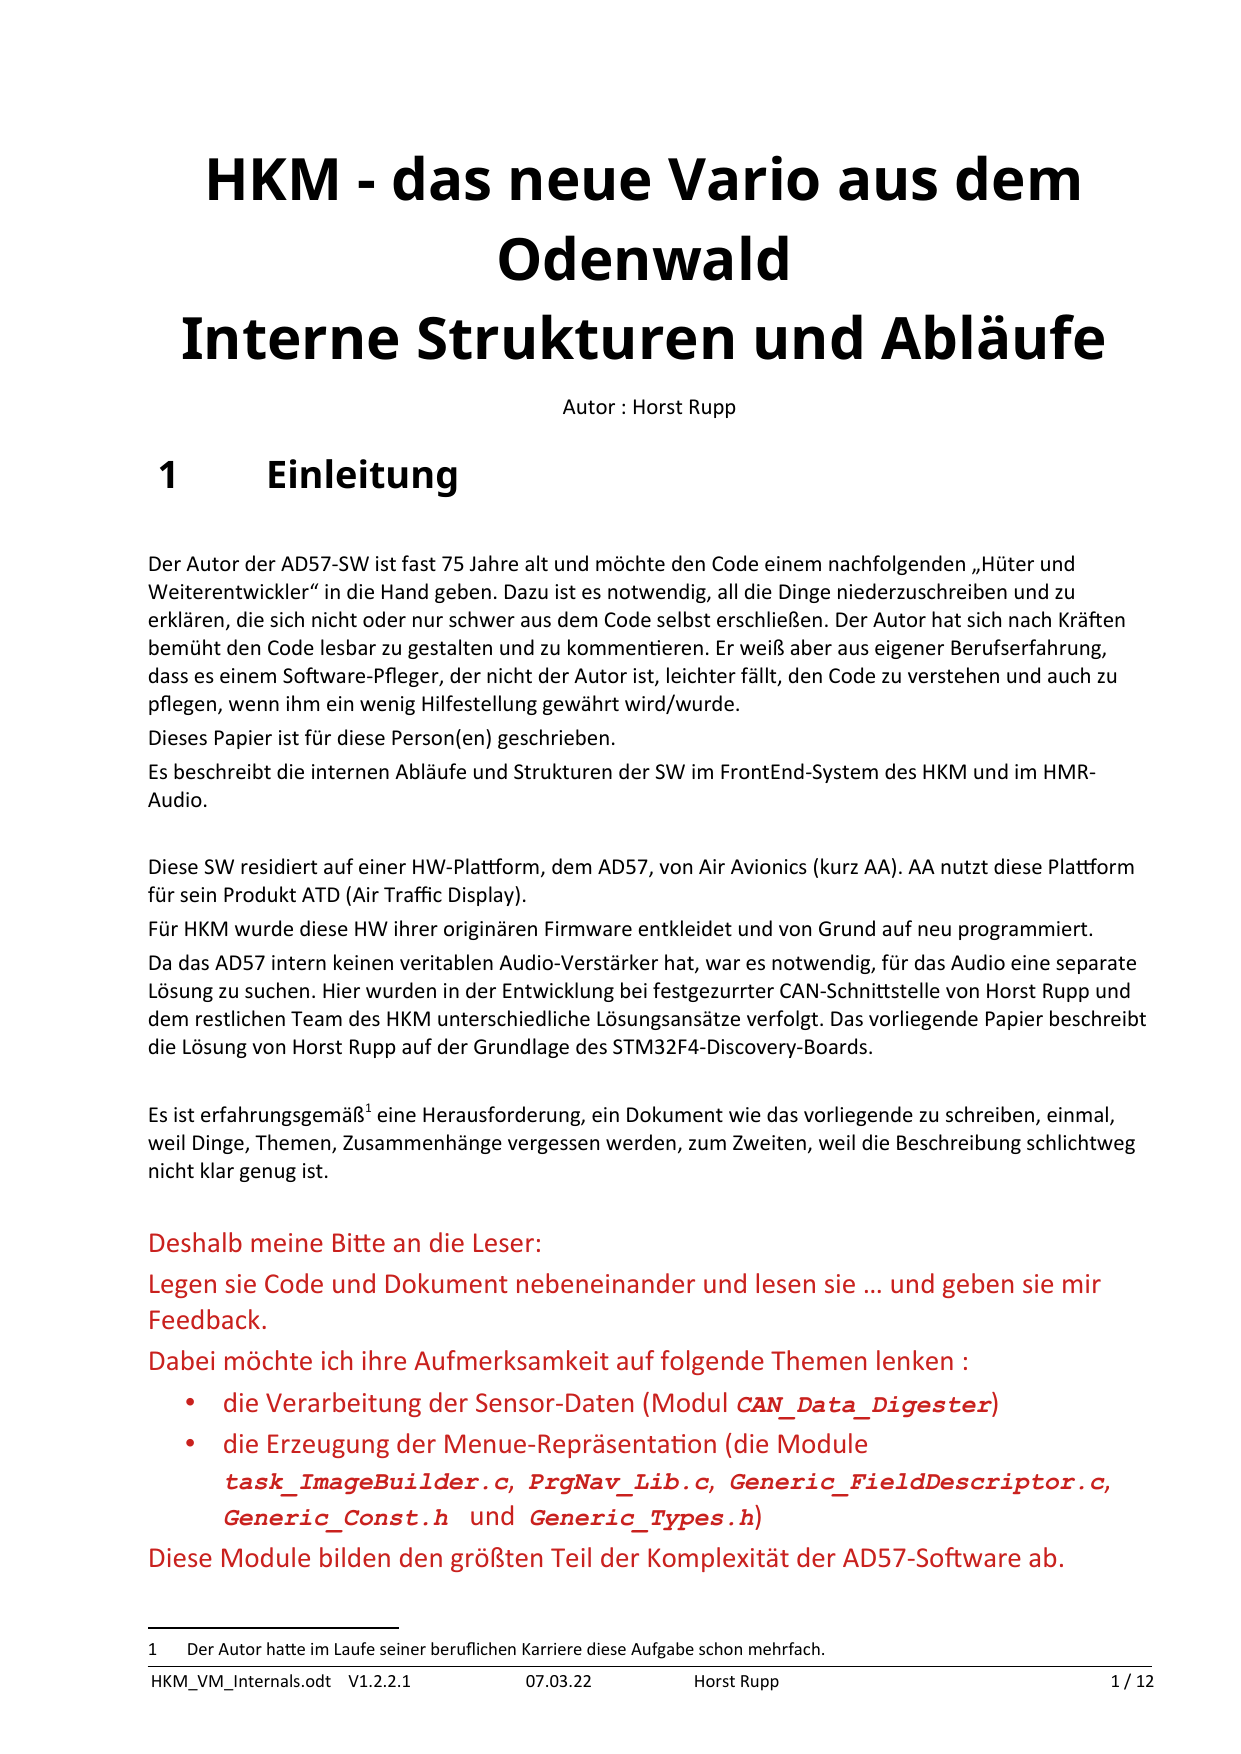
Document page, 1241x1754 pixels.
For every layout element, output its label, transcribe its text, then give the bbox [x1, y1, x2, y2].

title HKM - das neue Vario aus dem Odenwald Interne Strukturen und Abläufe [148, 138, 1140, 377]
text Da das AD57 intern keinen veritablen Audio-Verstärker hat, war es notwendig, für das Audio eine separate Lösung zu suchen. Hier wurden in der Entwicklung bei festgezurrter CAN-Schnittstelle von Horst Rupp und dem restlichen Team des HKM unterschiedliche Lösungsansätze verfolgt. Das vorliegende Papier beschreibt die Lösung von Horst Rupp auf der Grundlage des STM32F4-Discovery-Boards. [148, 948, 1152, 1060]
list die Erzeugung der Menue-Repräsentation (die Module task_ImageBuilder.c, PrgNav_Lib.c, Generic_FieldDescriptor.c, Generic_Const.h und Generic_Types.h) [185, 1425, 1152, 1533]
text Dabei möchte ich ihre Aufmerksamkeit auf folgende Themen lenken : [148, 1342, 1152, 1378]
text Autor : Horst Rupp [148, 392, 1152, 420]
text Der Autor der AD57-SW ist fast 75 Jahre alt und möchte den Code einem nachfolgenden „Hüter und Weiterentwickler“ in die Hand geben. Dazu ist es notwendig, all die Dinge niederzuschreiben und zu erklären, die sich nicht oder nur schwer aus dem Code selbst erschließen. Der Autor hat sich nach Kräften bemüht den Code lesbar zu gestalten und zu kommentieren. Er weiß aber aus eigener Berufserfahrung, dass es einem Software-Pfleger, der nicht der Autor ist, leichter fällt, den Code zu verstehen und auch zu pflegen, wenn ihm ein wenig Hilfestellung gewährt wird/wurde. [148, 549, 1152, 717]
text Der Autor hatte im Laufe seiner beruflichen Karriere diese Aufgabe schon mehrfach. [148, 1637, 1152, 1660]
list die Verarbeitung der Sensor-Daten (Modul CAN_Data_Digester) [185, 1384, 1152, 1419]
text Es beschreibt die internen Abläufe und Strukturen der SW im FrontEnd-System des HKM und im HMR-Audio. [148, 757, 1152, 813]
text Diese Module bilden den größten Teil der Komplexität der AD57-Software ab. [148, 1539, 1152, 1574]
text Legen sie Code und Dokument nebeneinander und lesen sie … und geben sie mir Feedback. [148, 1265, 1152, 1336]
text Für HKM wurde diese HW ihrer originären Firmware entkleidet und von Grund auf neu programmiert. [148, 914, 1152, 942]
text Diese SW residiert auf einer HW-Plattform, dem AD57, von Air Avionics (kurz AA). AA nutzt diese Plattform für sein Produkt ATD (Air Traffic Display). [148, 852, 1152, 908]
text Es ist erfahrungsgemäß eine Herausforderung, ein Dokument wie das vorliegende zu schreiben, einmal, weil Dinge, Themen, Zusammenhänge vergessen werden, zum Zweiten, weil die Beschreibung schlichtweg nicht klar genug ist. [148, 1100, 1152, 1184]
text Dieses Papier ist für diese Person(en) geschrieben. [148, 723, 1152, 751]
subtitle Einleitung [148, 448, 1128, 500]
text Deshalb meine Bitte an die Leser: [148, 1224, 1152, 1259]
